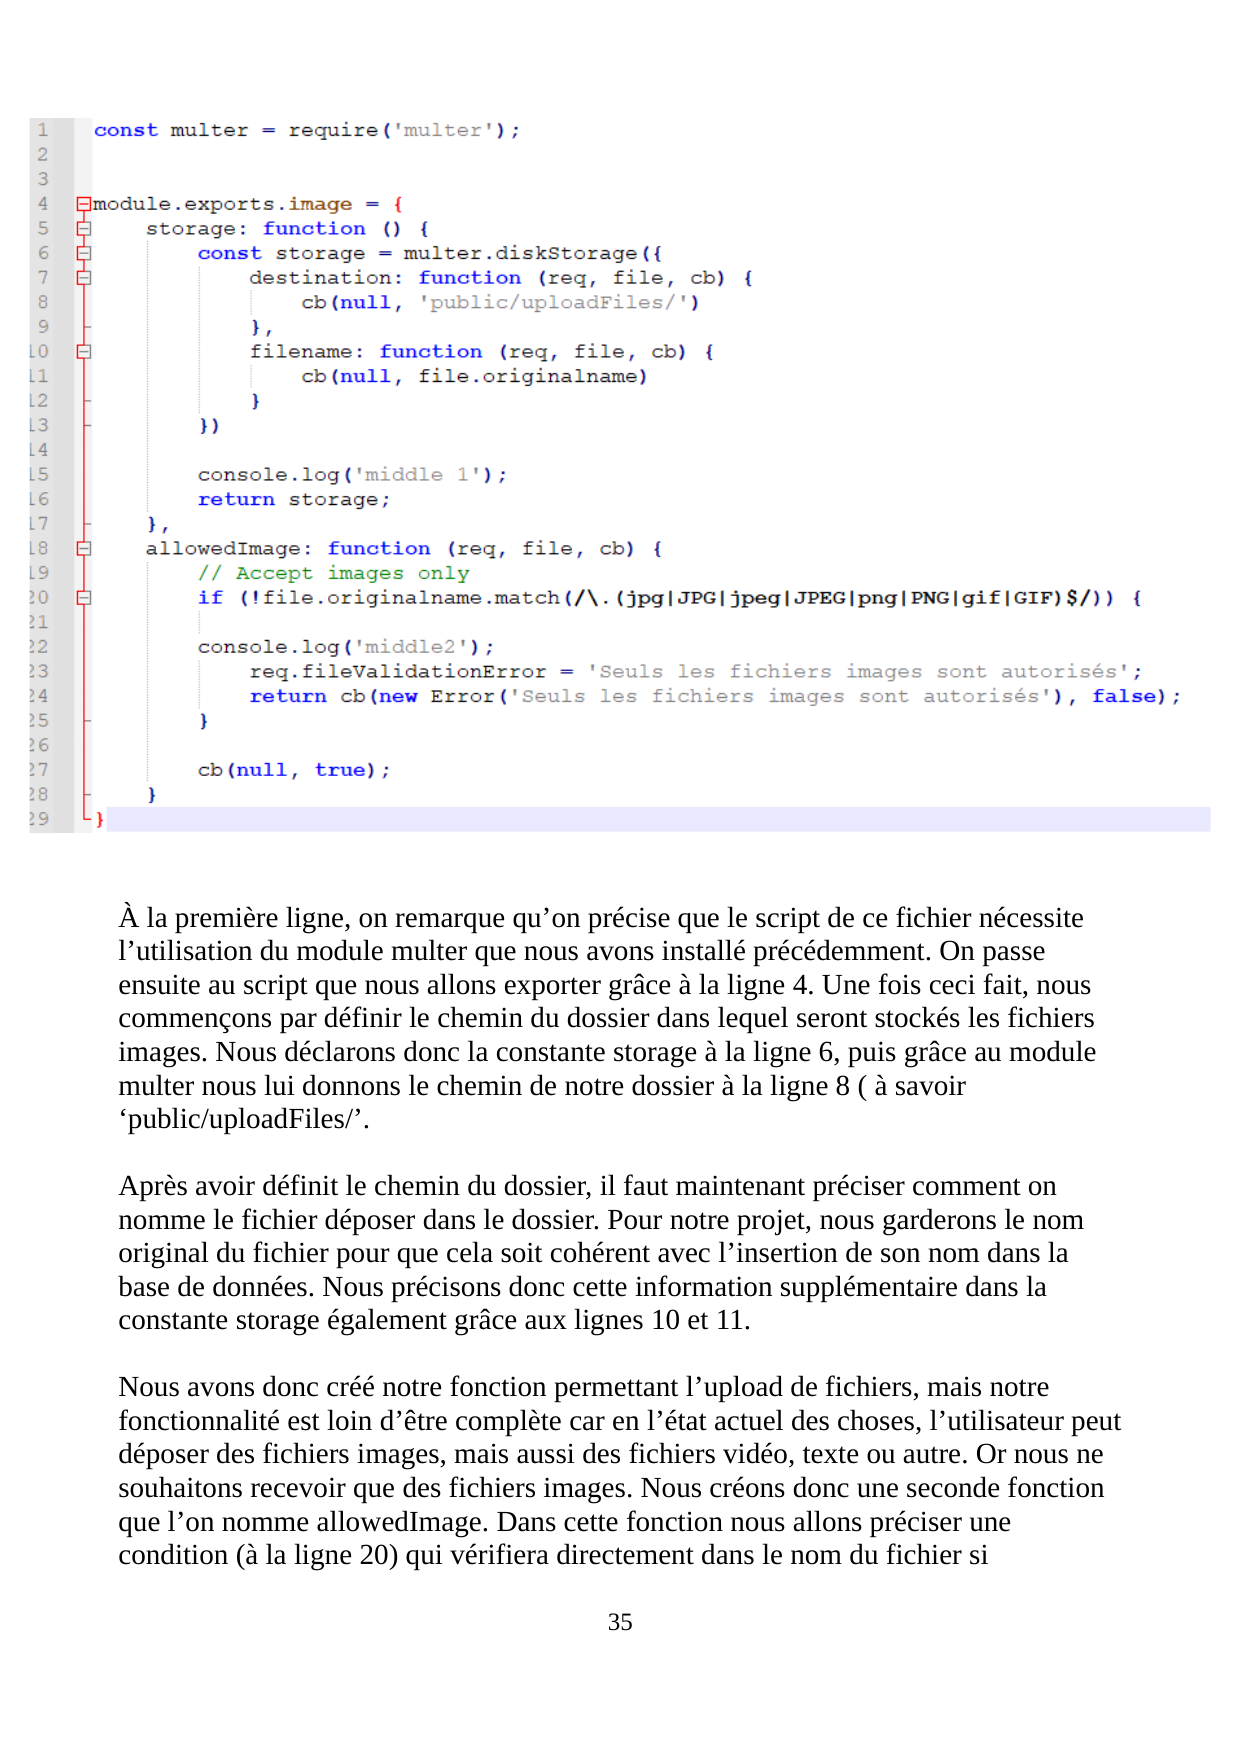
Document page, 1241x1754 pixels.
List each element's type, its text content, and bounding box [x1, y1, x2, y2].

text À la première ligne, on remarque qu’on précise que le script de ce fichier nécessite l’utilisation du module multer que nous avons installé précédemment. On passe ensuite au script que nous allons exporter grâce à la ligne 4. Une fois ceci fait, nous commençons par définir le chemin du dossier dans lequel seront stockés les fichiers images. Nous déclarons donc la constante storage à la ligne 6, puis grâce au module multer nous lui donnons le chemin de notre dossier à la ligne 8 ( à savoir ‘public/uploadFiles/’. [118, 900, 1122, 1135]
picture [29, 118, 1211, 833]
text Après avoir définit le chemin du dossier, il faut maintenant préciser comment on nomme le fichier déposer dans le dossier. Pour notre projet, nous garderons le nom original du fichier pour que cela soit cohérent avec l’insertion de son nom dans la base de données. Nous précisons donc cette information supplémentaire dans la constante storage également grâce aux lignes 10 et 11. [118, 1168, 1122, 1336]
text Nous avons donc créé notre fonction permettant l’upload de fichiers, mais notre fonctionnalité est loin d’être complète car en l’état actuel des choses, l’utilisateur peut déposer des fichiers images, mais aussi des fichiers vidéo, texte ou autre. Or nous ne souhaitons recevoir que des fichiers images. Nous créons donc une seconde fonction que l’on nomme allowedImage. Dans cette fonction nous allons préciser une condition (à la ligne 20) qui vérifiera directement dans le nom du fichier si [118, 1369, 1122, 1571]
